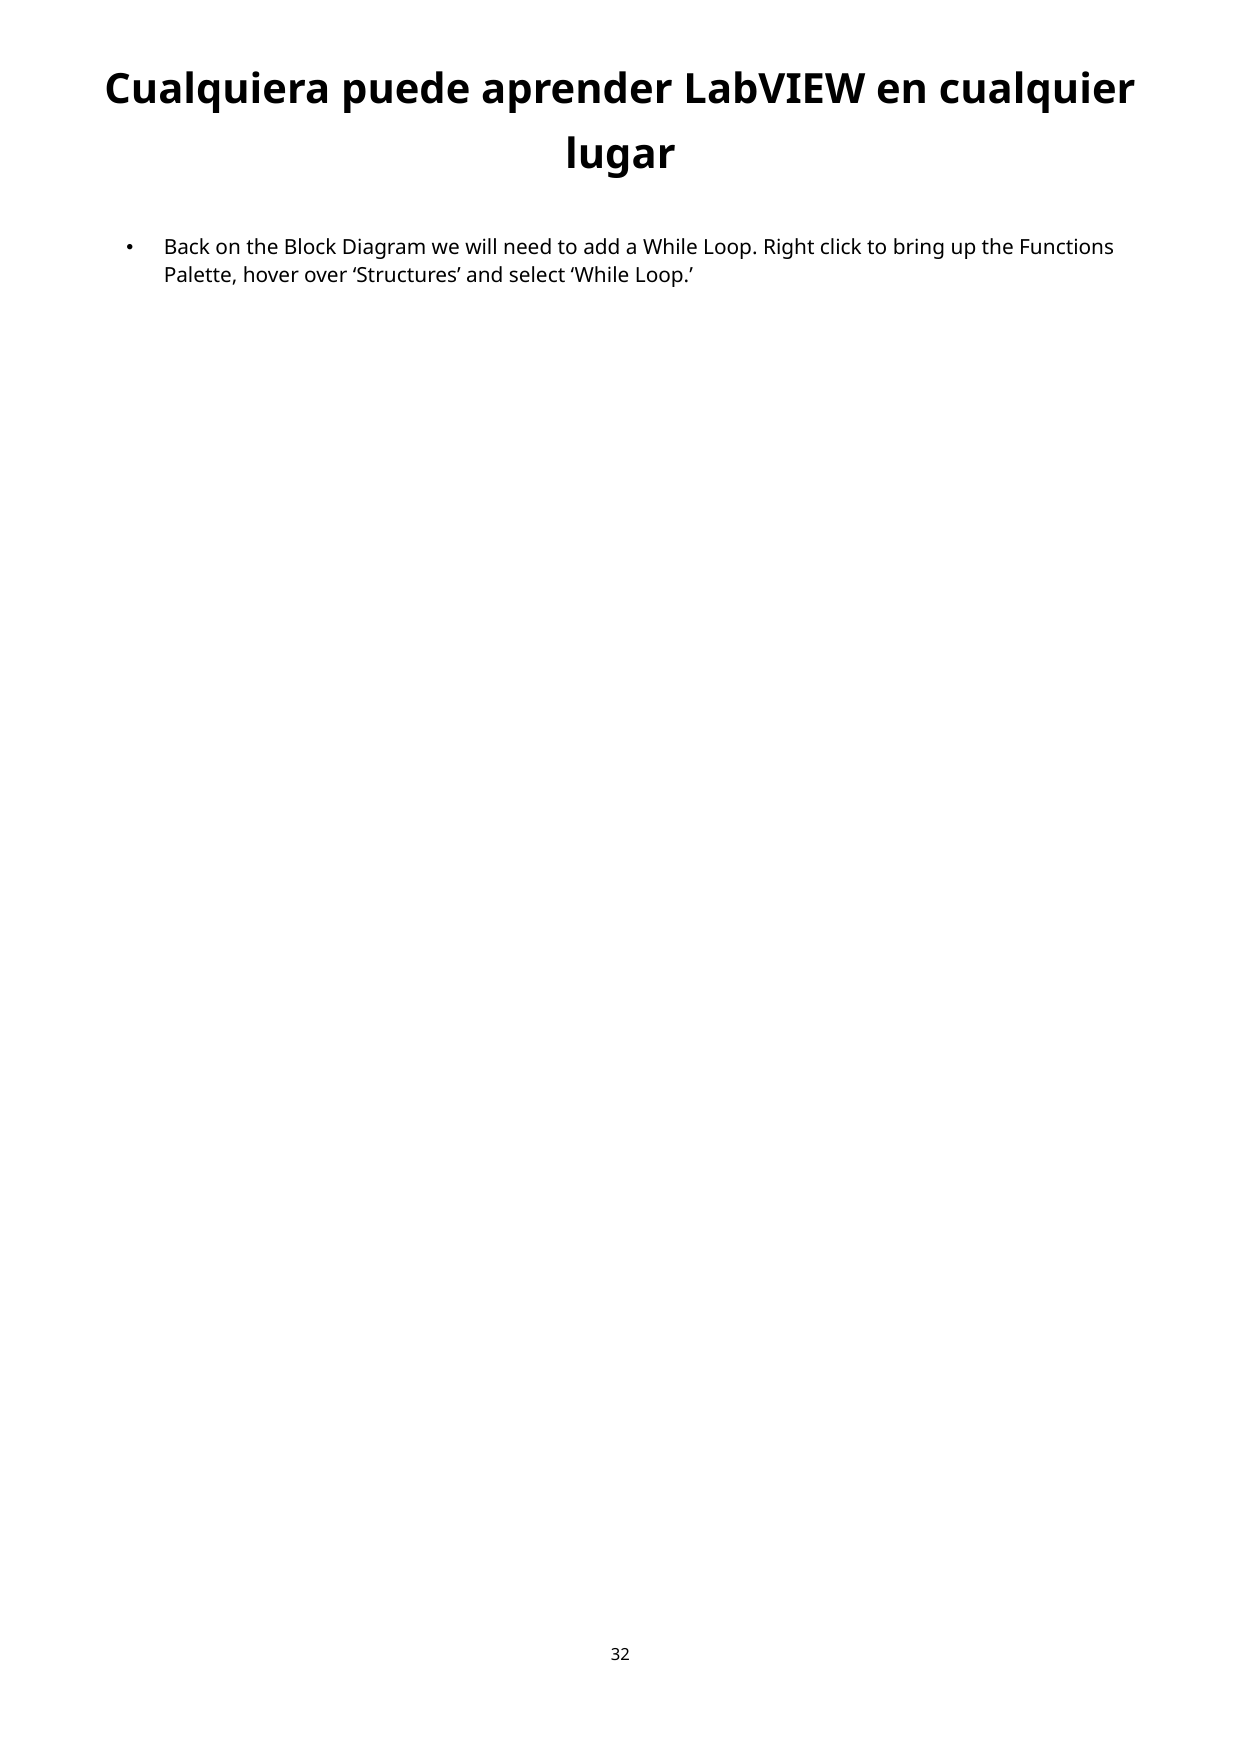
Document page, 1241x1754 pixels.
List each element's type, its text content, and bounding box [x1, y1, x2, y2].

list Back on the Block Diagram we will need to add a While Loop. Right click to bring up the Functions Palette, hover over ‘Structures’ and select ‘While Loop.’ [126, 232, 1152, 289]
